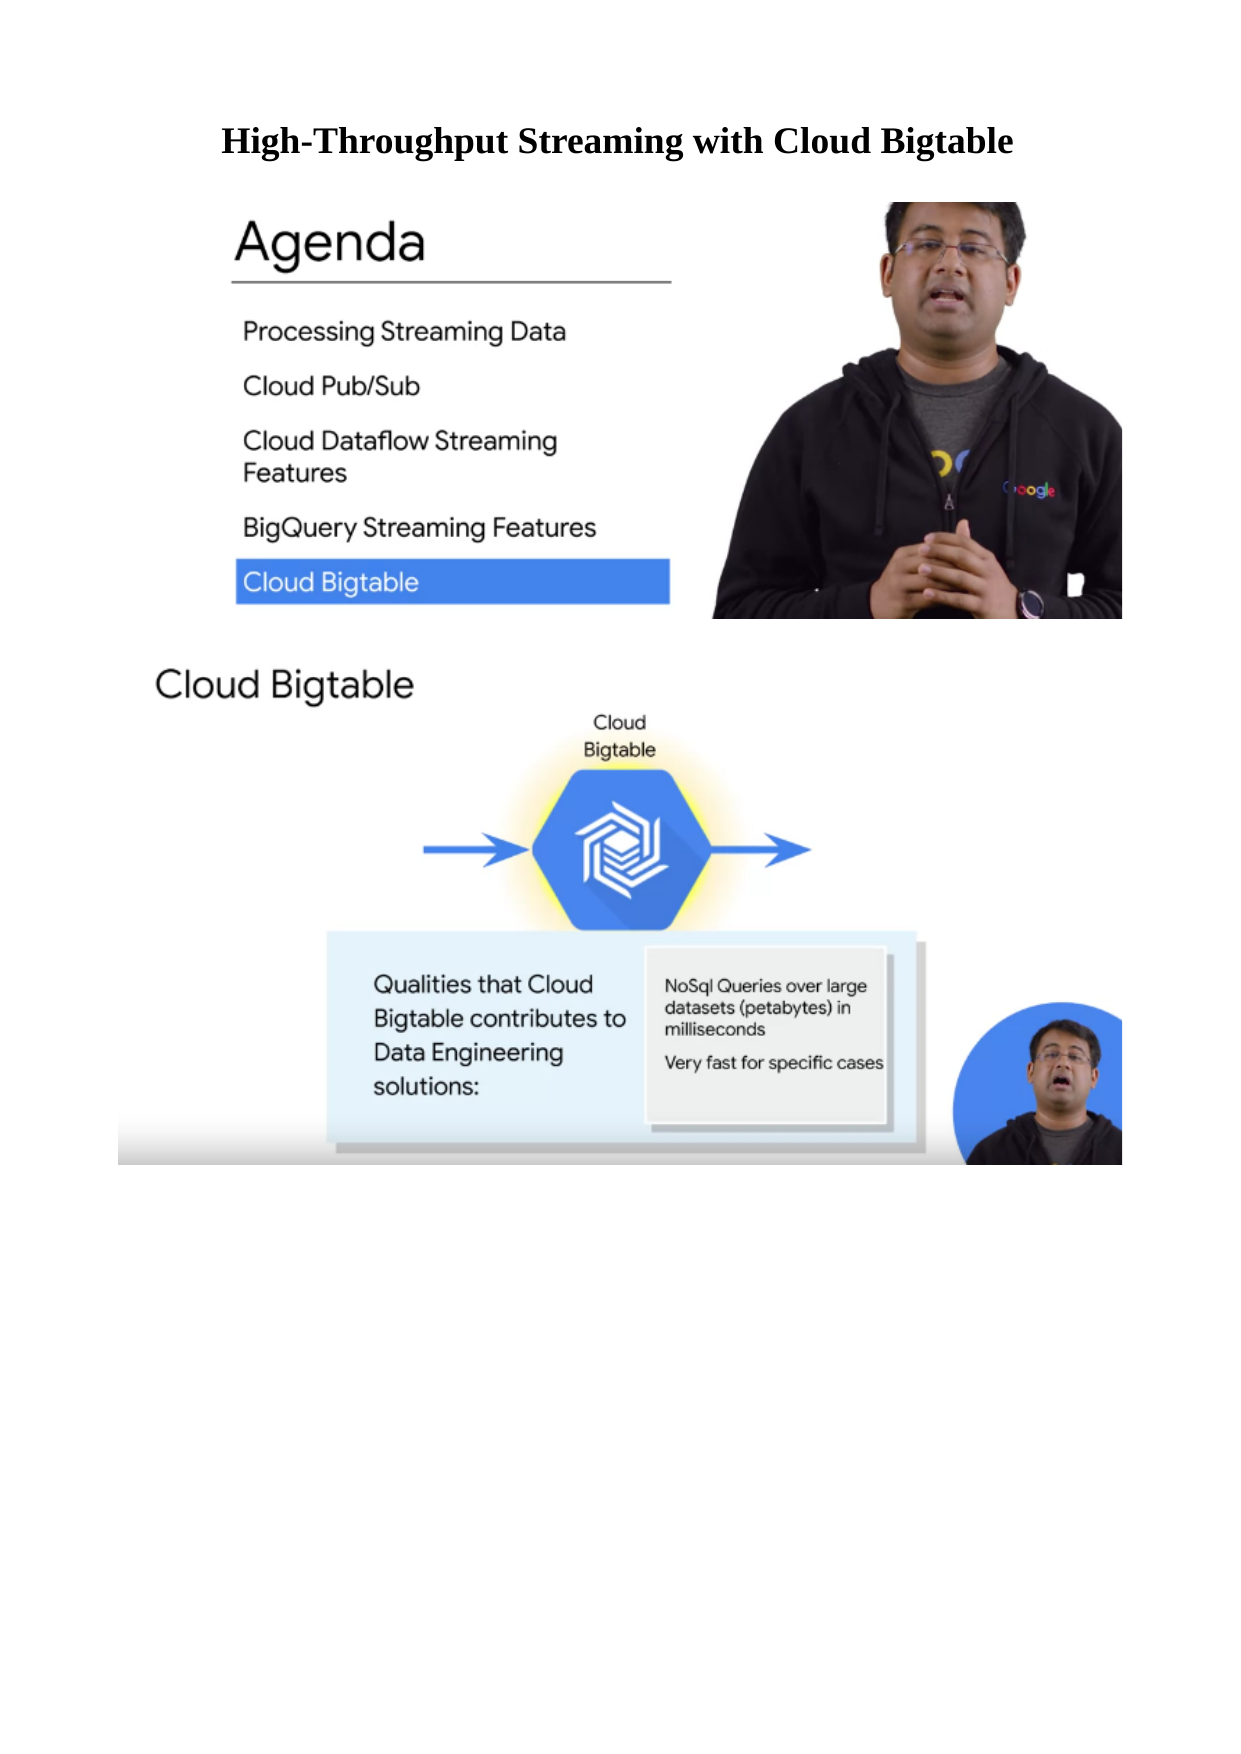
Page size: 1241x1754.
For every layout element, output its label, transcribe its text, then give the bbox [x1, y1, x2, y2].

picture [118, 647, 1123, 1165]
subtitle High-Throughput Streaming with Cloud Bigtable [118, 118, 1122, 161]
picture [118, 202, 1123, 619]
